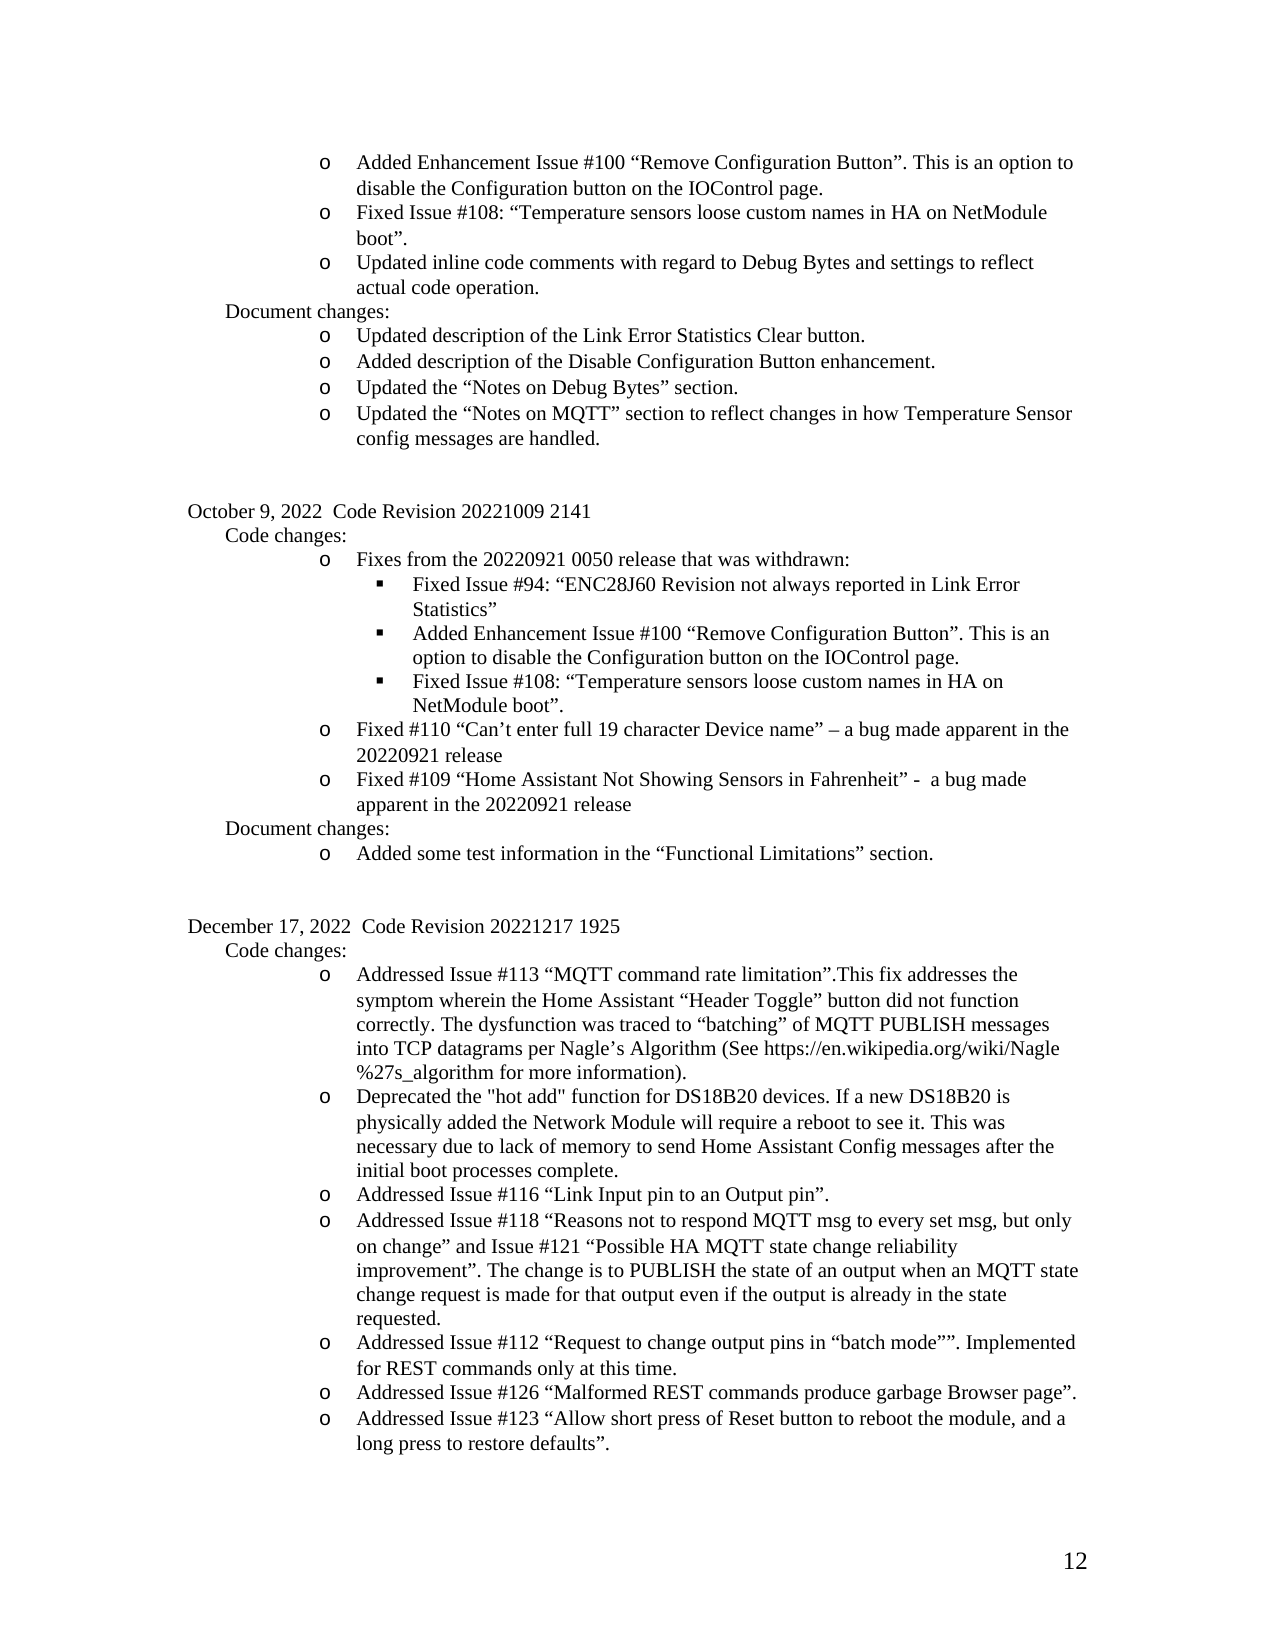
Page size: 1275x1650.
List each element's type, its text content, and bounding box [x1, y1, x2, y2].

text Code changes: [225, 938, 1087, 962]
list Addressed Issue #126 “Malformed REST commands produce garbage Browser page”. [319, 1380, 1087, 1406]
list Updated the “Notes on MQTT” section to reflect changes in how Temperature Sensor config messages are handled. [319, 401, 1087, 450]
text October 9, 2022 Code Revision 20221009 2141 [187, 498, 1087, 523]
list Fixed #109 “Home Assistant Not Showing Sensors in Fahrenheit” - a bug made apparent in the 20220921 release [319, 767, 1087, 816]
text Document changes: [225, 816, 1087, 840]
list Added some test information in the “Functional Limitations” section. [319, 840, 1087, 866]
list Deprecated the "hot add" function for DS18B20 devices. If a new DS18B20 is physically added the Network Module will require a reboot to see it. This was necessary due to lack of memory to send Home Assistant Config messages after the initial boot processes complete. [319, 1084, 1087, 1182]
list Added Enhancement Issue #100 “Remove Configuration Button”. This is an option to disable the Configuration button on the IOControl page. [319, 150, 1087, 200]
list Fixes from the 20220921 0050 release that was withdrawn: [319, 547, 1087, 572]
list Fixed Issue #108: “Temperature sensors loose custom names in HA on NetModule boot”. [319, 200, 1087, 249]
text December 17, 2022 Code Revision 20221217 1925 [187, 914, 1087, 938]
list Updated description of the Link Error Statistics Clear button. [319, 323, 1087, 349]
list Updated inline code comments with regard to Debug Bytes and settings to reflect actual code operation. [319, 249, 1087, 299]
list Fixed Issue #108: “Temperature sensors loose custom names in HA on NetModule boot”. [375, 669, 1087, 717]
list Addressed Issue #113 “MQTT command rate limitation”.This fix addresses the symptom wherein the Home Assistant “Header Toggle” button did not function correctly. The dysfunction was traced to “batching” of MQTT PUBLISH messages into TCP datagrams per Nagle’s Algorithm (See https://en.wikipedia.org/wiki/Nagle%27s_algorithm for more information). [319, 962, 1087, 1084]
list Addressed Issue #112 “Request to change output pins in “batch mode””. Implemented for REST commands only at this time. [319, 1330, 1087, 1380]
list Addressed Issue #116 “Link Input pin to an Output pin”. [319, 1182, 1087, 1208]
list Fixed Issue #94: “ENC28J60 Revision not always reported in Link Error Statistics” [375, 572, 1087, 621]
list Addressed Issue #123 “Allow short press of Reset button to reboot the module, and a long press to restore defaults”. [319, 1406, 1087, 1455]
list Added Enhancement Issue #100 “Remove Configuration Button”. This is an option to disable the Configuration button on the IOControl page. [375, 621, 1087, 669]
list Updated the “Notes on Debug Bytes” section. [319, 375, 1087, 401]
list Fixed #110 “Can’t enter full 19 character Device name” – a bug made apparent in the 20220921 release [319, 717, 1087, 767]
list Addressed Issue #118 “Reasons not to respond MQTT msg to every set msg, but only on change” and Issue #121 “Possible HA MQTT state change reliability improvement”. The change is to PUBLISH the state of an output when an MQTT state change request is made for that output even if the output is already in the state requested. [319, 1208, 1087, 1330]
text Code changes: [225, 523, 1087, 547]
list Added description of the Disable Configuration Button enhancement. [319, 349, 1087, 375]
text Document changes: [225, 299, 1087, 323]
